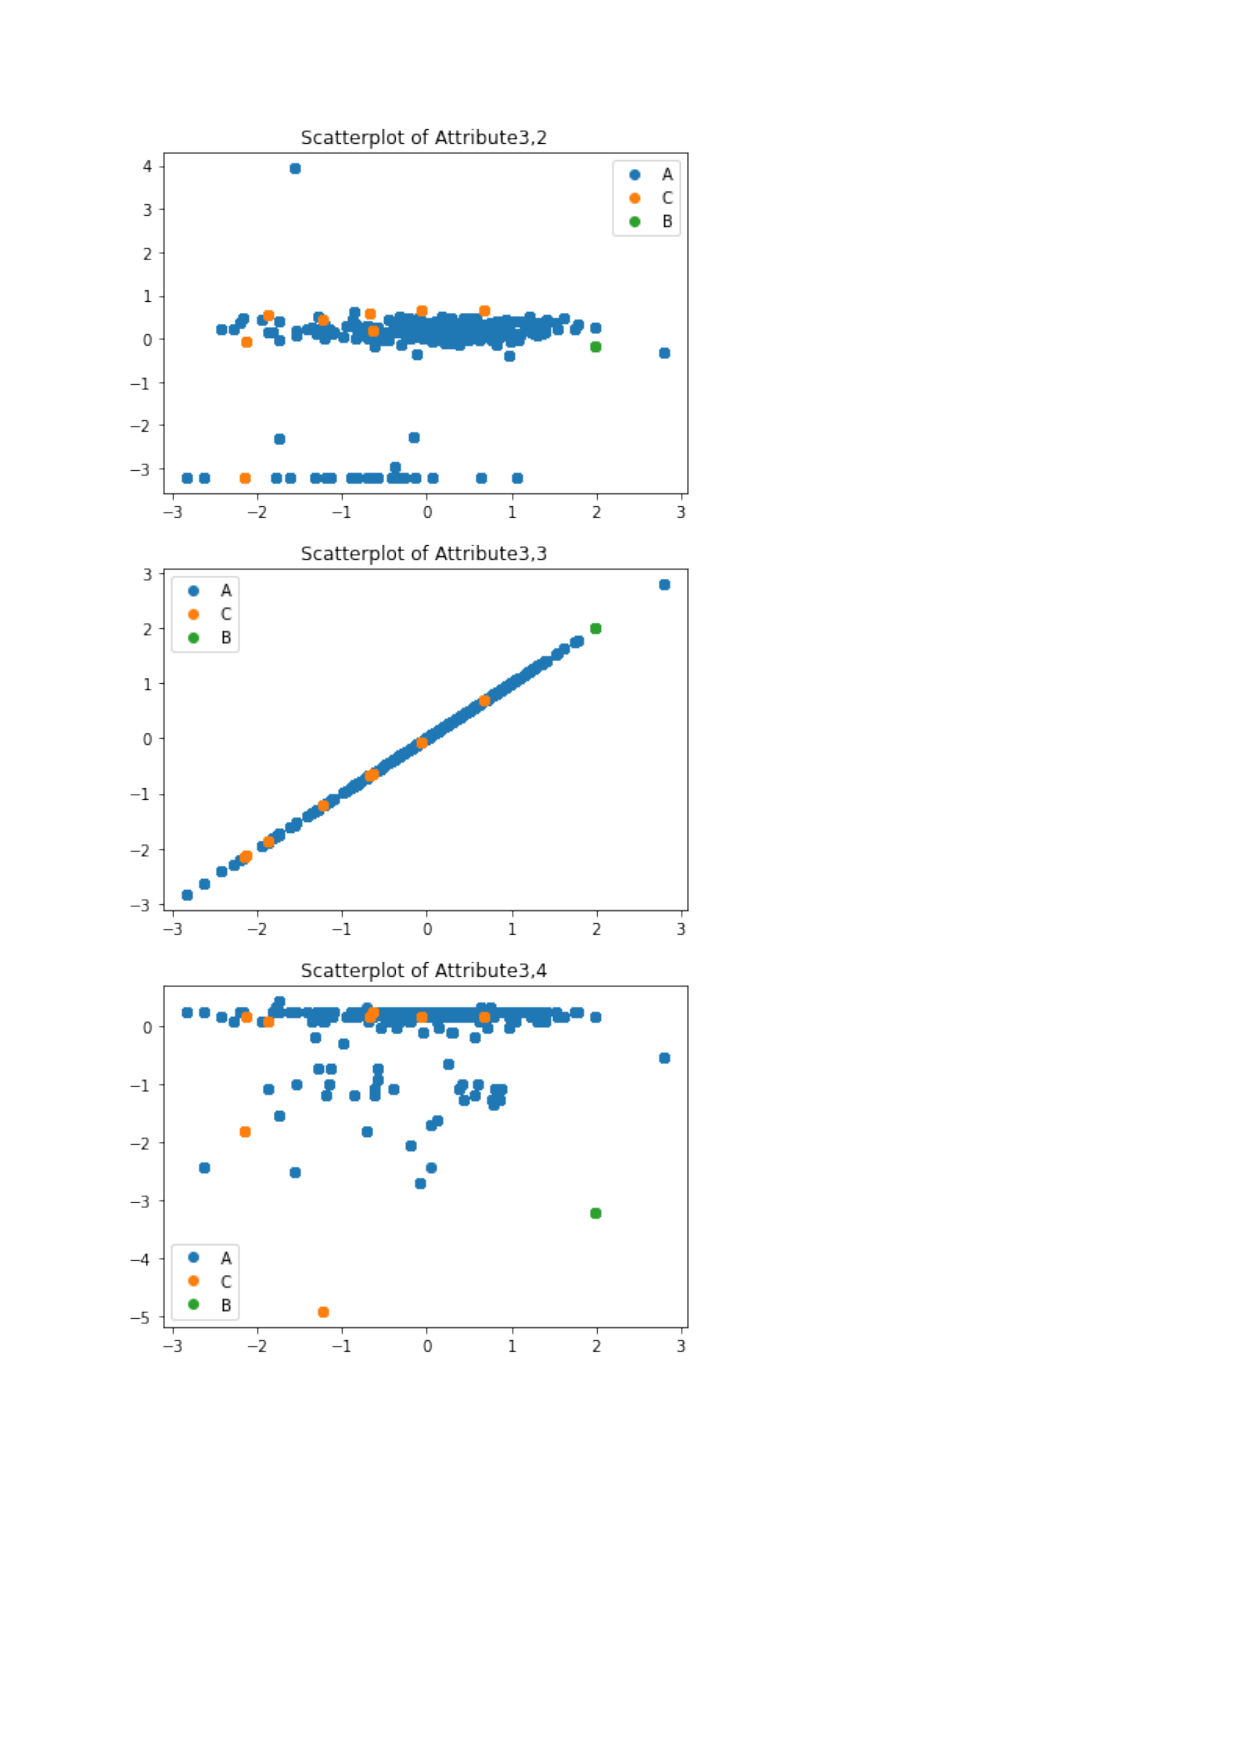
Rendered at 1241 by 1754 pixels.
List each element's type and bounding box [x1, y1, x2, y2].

picture [118, 951, 697, 1365]
picture [118, 535, 697, 948]
picture [118, 118, 697, 531]
